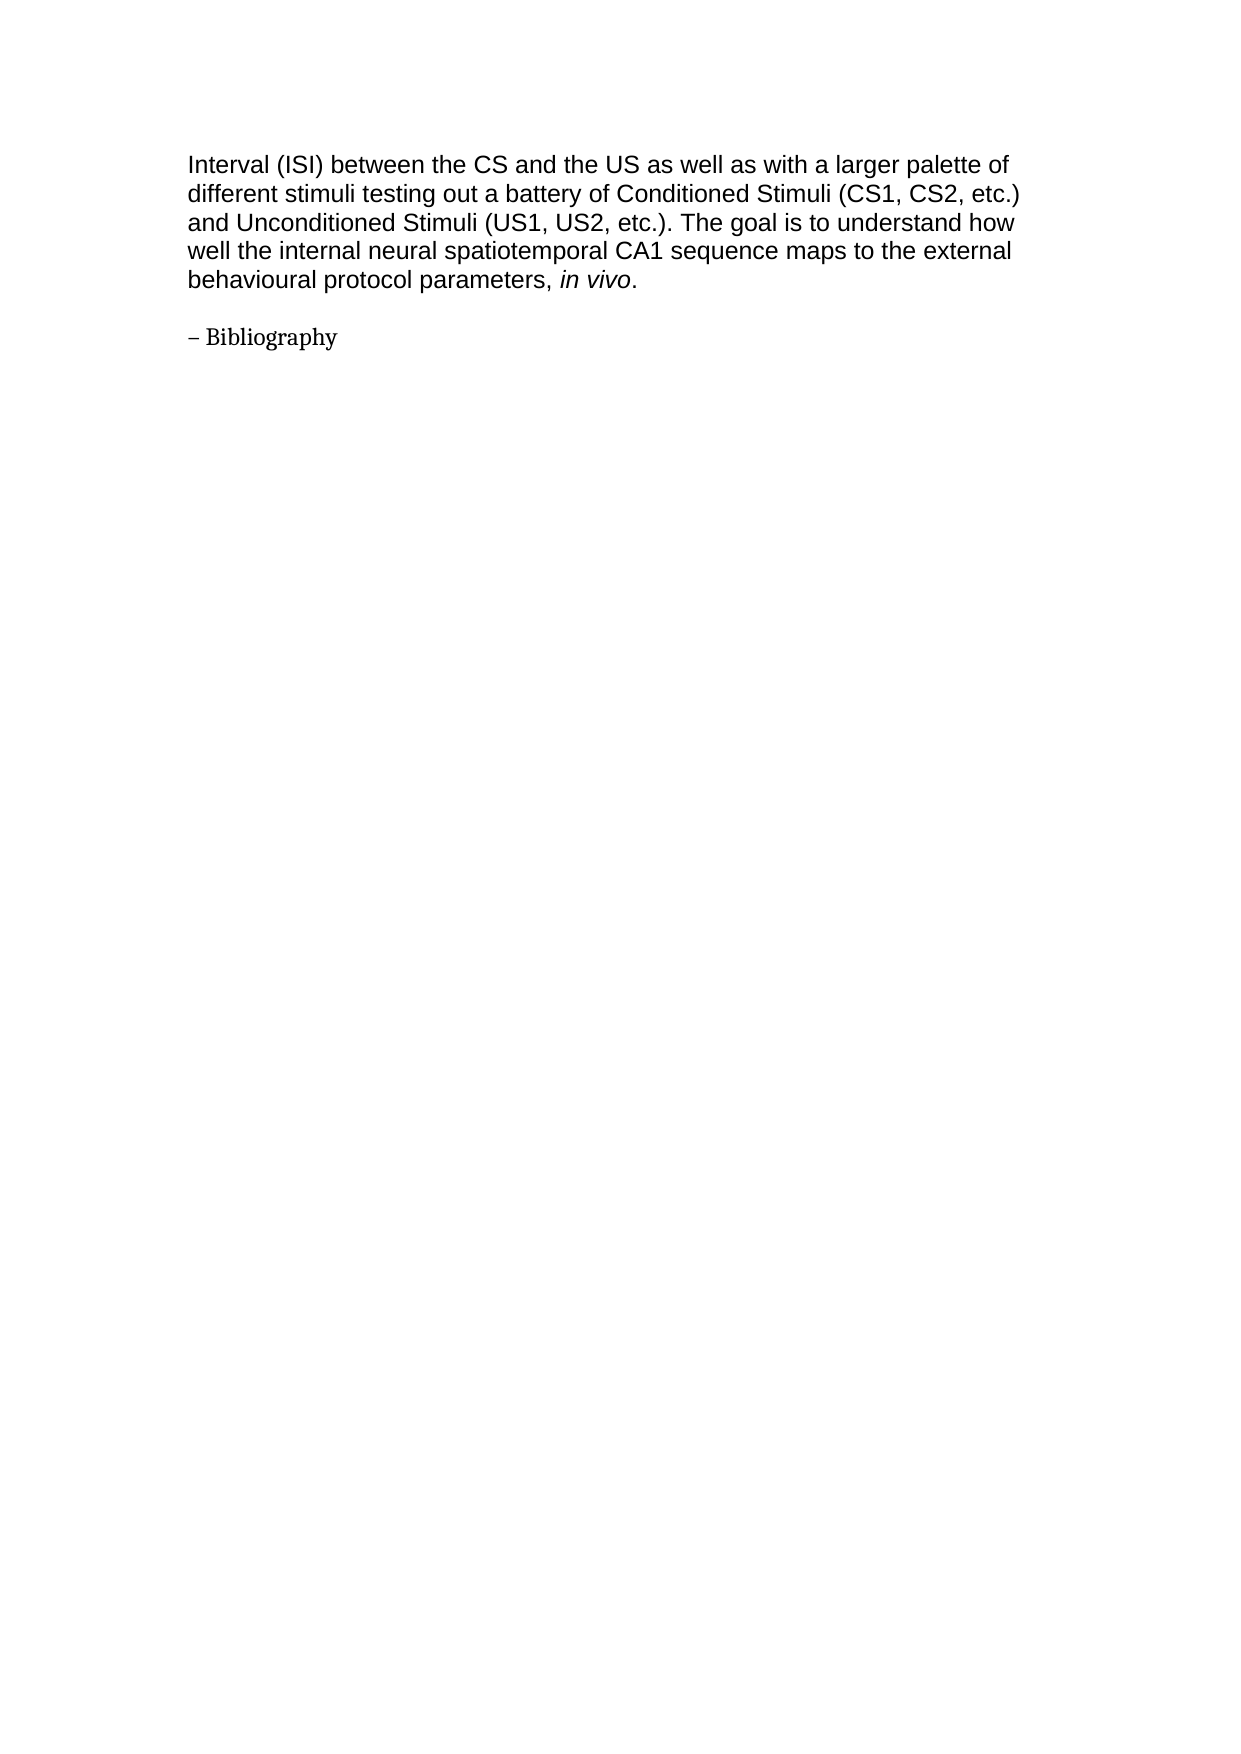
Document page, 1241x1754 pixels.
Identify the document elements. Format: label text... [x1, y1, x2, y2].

text – Bibliography [187, 322, 1053, 351]
text Interval (ISI) between the CS and the US as well as with a larger palette of different stimuli testing out a battery of Conditioned Stimuli (CS1, CS2, etc.) and Unconditioned Stimuli (US1, US2, etc.). The goal is to understand how well the internal neural spatiotemporal CA1 sequence maps to the external behavioural protocol parameters, in vivo. [187, 150, 1053, 294]
